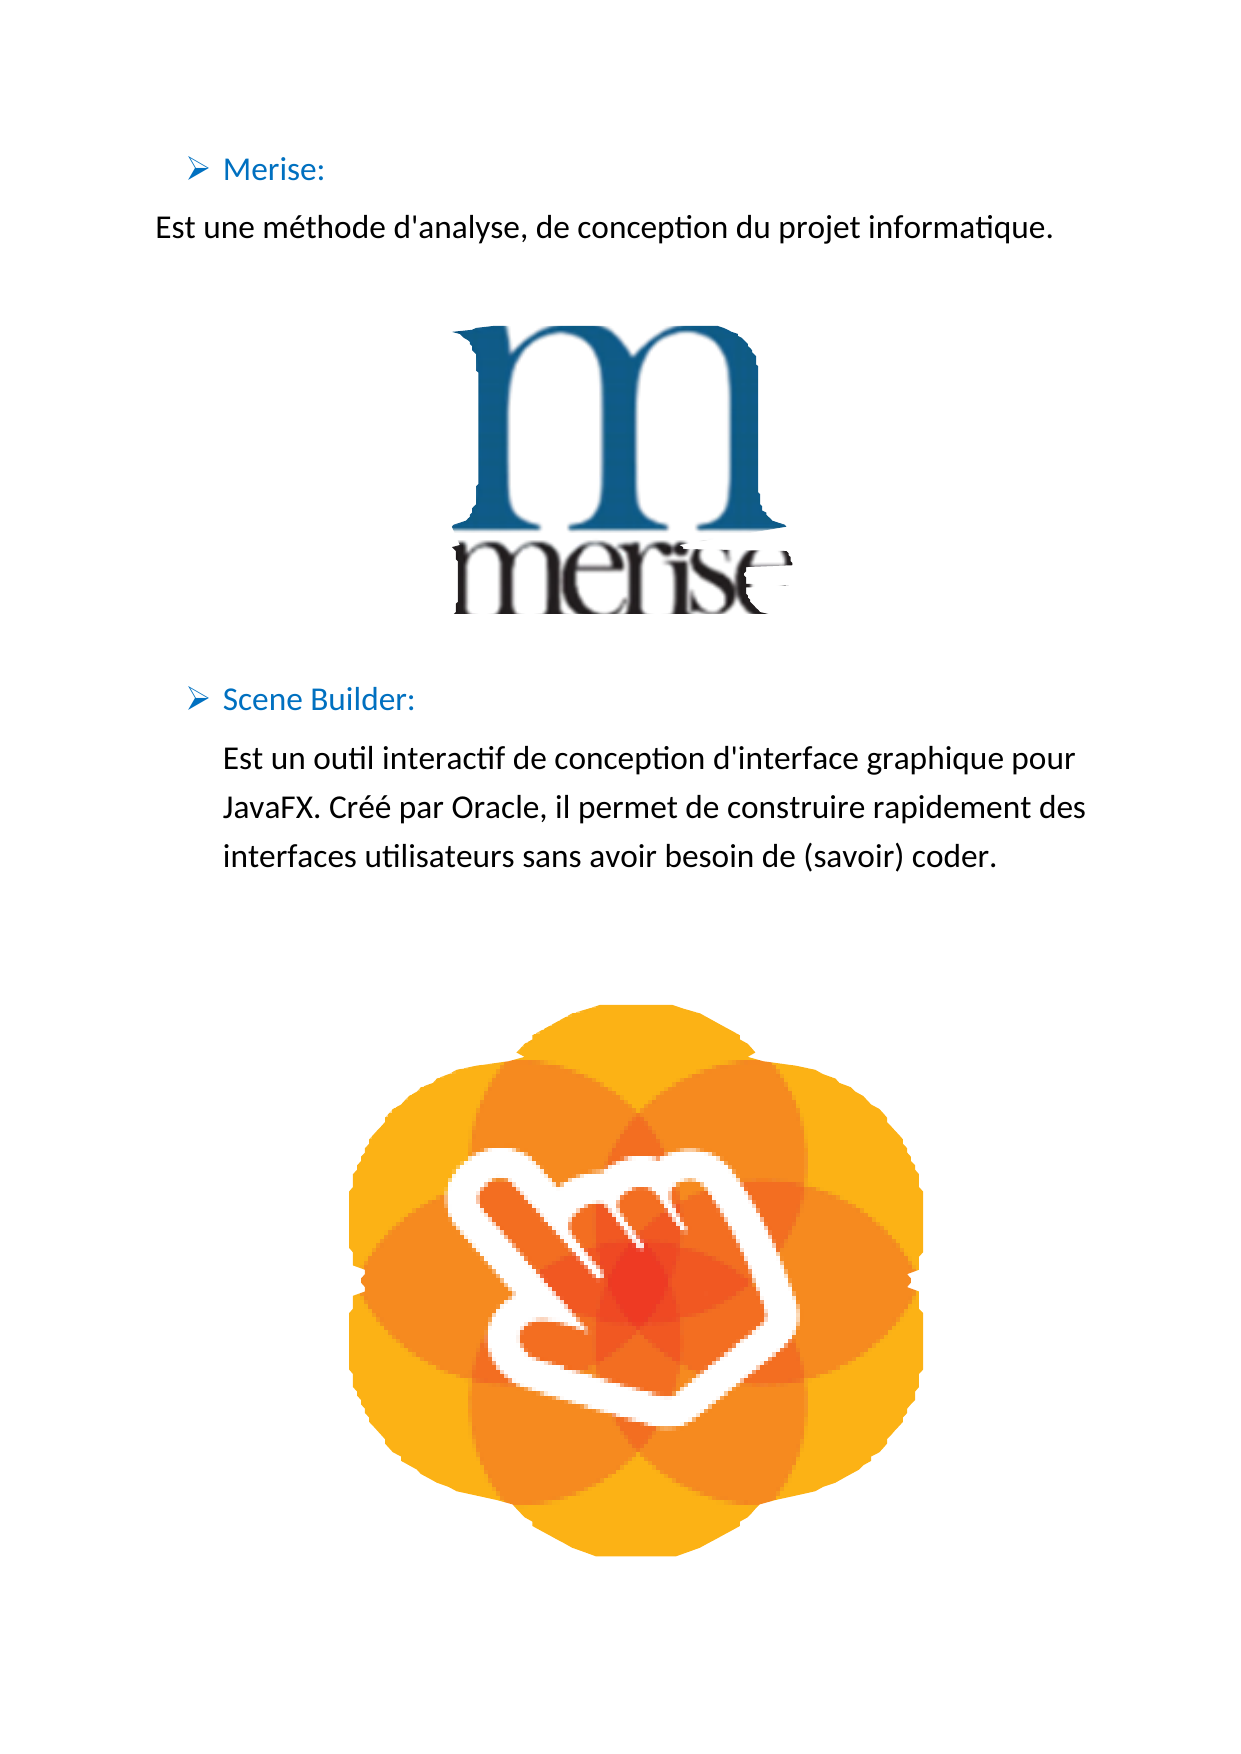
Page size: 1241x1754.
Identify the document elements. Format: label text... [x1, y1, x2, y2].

list Merise: [185, 148, 1093, 188]
text Est une méthode d'analyse, de conception du projet informatique. [148, 207, 1093, 247]
list Scene Builder: [185, 678, 1093, 719]
list Est un outil interactif de conception d'interface graphique pour JavaFX. Créé par Oracle, il permet de construire rapidement des interfaces utilisateurs sans avoir besoin de (savoir) coder. [223, 737, 1093, 876]
